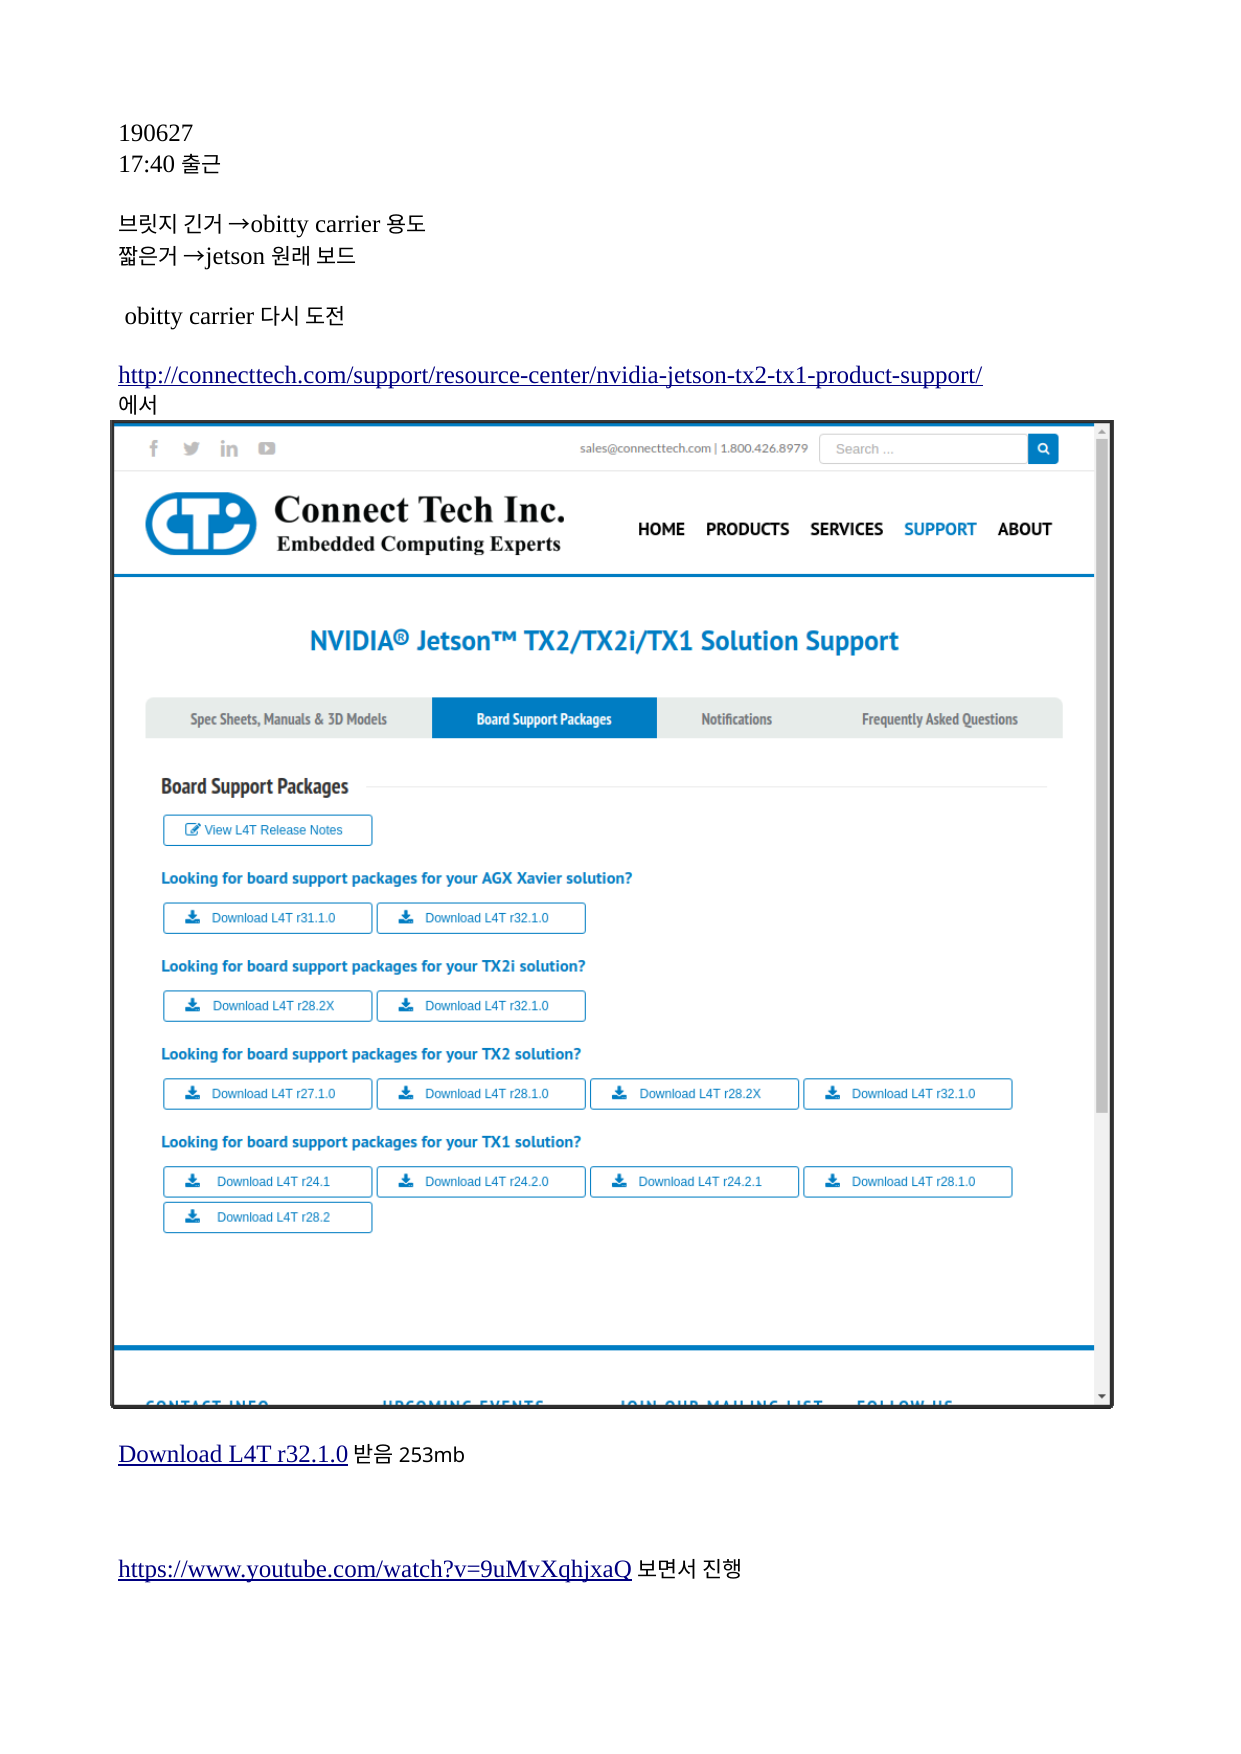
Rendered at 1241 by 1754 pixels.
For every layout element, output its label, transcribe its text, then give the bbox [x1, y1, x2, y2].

text obitty carrier 다시 도전 [118, 299, 1122, 331]
text 17:40 출근 [118, 147, 1122, 178]
text http://connecttech.com/support/resource-center/nvidia-jetson-tx2-tx1-product-support/ [118, 360, 1122, 388]
text 에서 [118, 388, 1122, 420]
text 190627 [118, 118, 1122, 147]
text 짧은거 →jetson 원래 보드 [118, 239, 1122, 271]
text 브릿지 긴거 →obitty carrier 용도 [118, 207, 1122, 239]
text https://www.youtube.com/watch?v=9uMvXqhjxaQ 보면서 진행 [118, 1552, 1122, 1584]
text Download L4T r32.1.0 받음 253mb [118, 420, 1122, 1469]
picture [110, 420, 1101, 1409]
